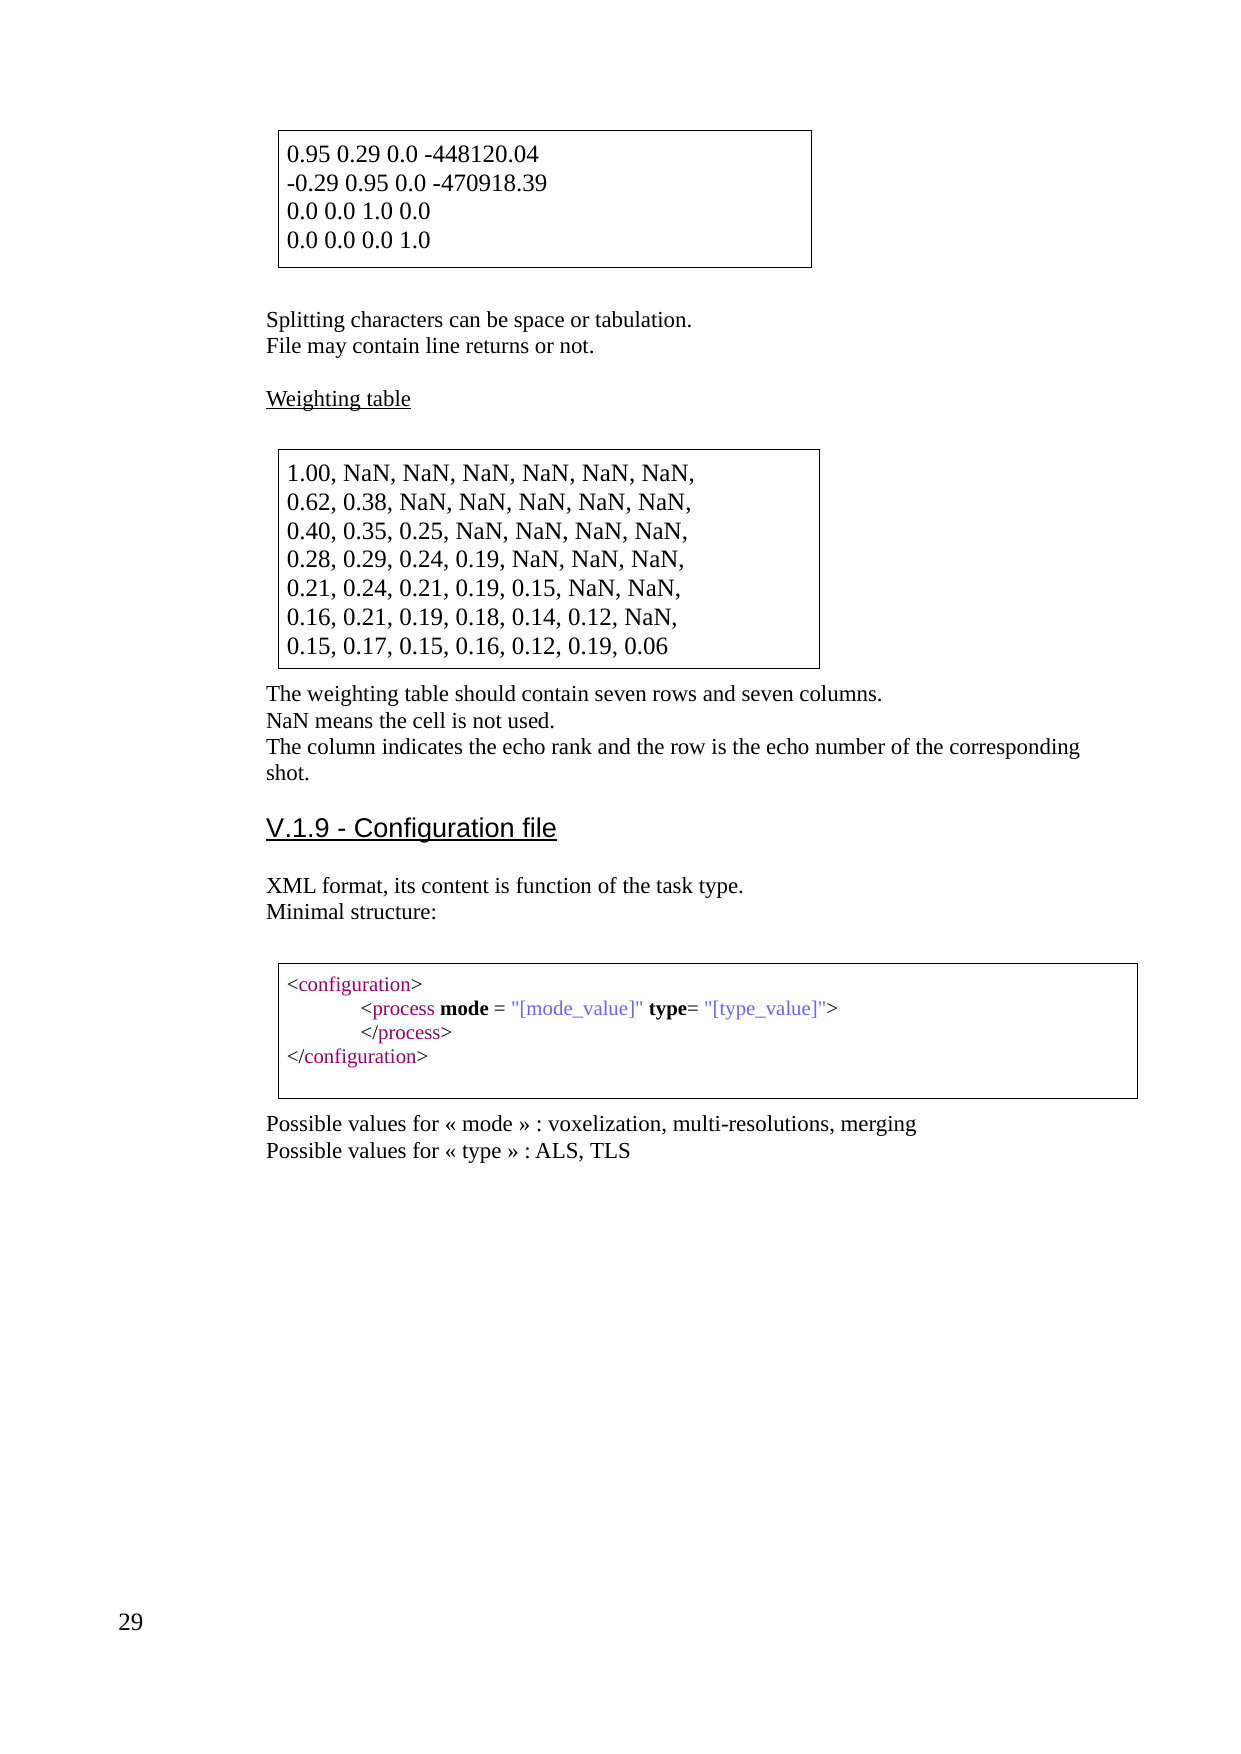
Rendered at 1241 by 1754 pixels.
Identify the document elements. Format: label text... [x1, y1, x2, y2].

text 0.0 0.0 1.0 0.0 [287, 196, 803, 225]
text 0.95 0.29 0.0 -448120.04 [287, 139, 803, 168]
text Minimal structure: [266, 898, 1122, 925]
text 0.16, 0.21, 0.19, 0.18, 0.14, 0.12, NaN, [287, 602, 810, 631]
text -0.29 0.95 0.0 -470918.39 [287, 168, 803, 196]
text <configuration> [287, 972, 1128, 996]
text 1.00, NaN, NaN, NaN, NaN, NaN, NaN, [287, 458, 810, 487]
text Possible values for « mode » : voxelization, multi-resolutions, merging [266, 1110, 1122, 1137]
text The column indicates the echo rank and the row is the echo number of the corresponding shot. [266, 733, 1122, 786]
text The weighting table should contain seven rows and seven columns. [266, 680, 1122, 707]
text 0.15, 0.17, 0.15, 0.16, 0.12, 0.19, 0.06 [287, 631, 810, 659]
text XML format, its content is function of the task type. [266, 872, 1122, 898]
text 0.21, 0.24, 0.21, 0.19, 0.15, NaN, NaN, [287, 573, 810, 602]
text </configuration> [287, 1044, 1128, 1068]
text NaN means the cell is not used. [266, 707, 1122, 733]
text 0.40, 0.35, 0.25, NaN, NaN, NaN, NaN, [287, 516, 810, 544]
text Possible values for « type » : ALS, TLS [266, 1137, 1122, 1163]
text </process> [287, 1020, 1128, 1044]
subtitle V.1.9 - Configuration file [266, 812, 1122, 843]
text 0.28, 0.29, 0.24, 0.19, NaN, NaN, NaN, [287, 544, 810, 573]
text Splitting characters can be space or tabulation. [266, 306, 1122, 332]
text 0.0 0.0 0.0 1.0 [287, 225, 803, 254]
text Weighting table [266, 385, 1122, 411]
text <process mode = "[mode_value]" type= "[type_value]"> [287, 996, 1128, 1020]
text File may contain line returns or not. [266, 332, 1122, 358]
text 0.62, 0.38, NaN, NaN, NaN, NaN, NaN, [287, 487, 810, 516]
